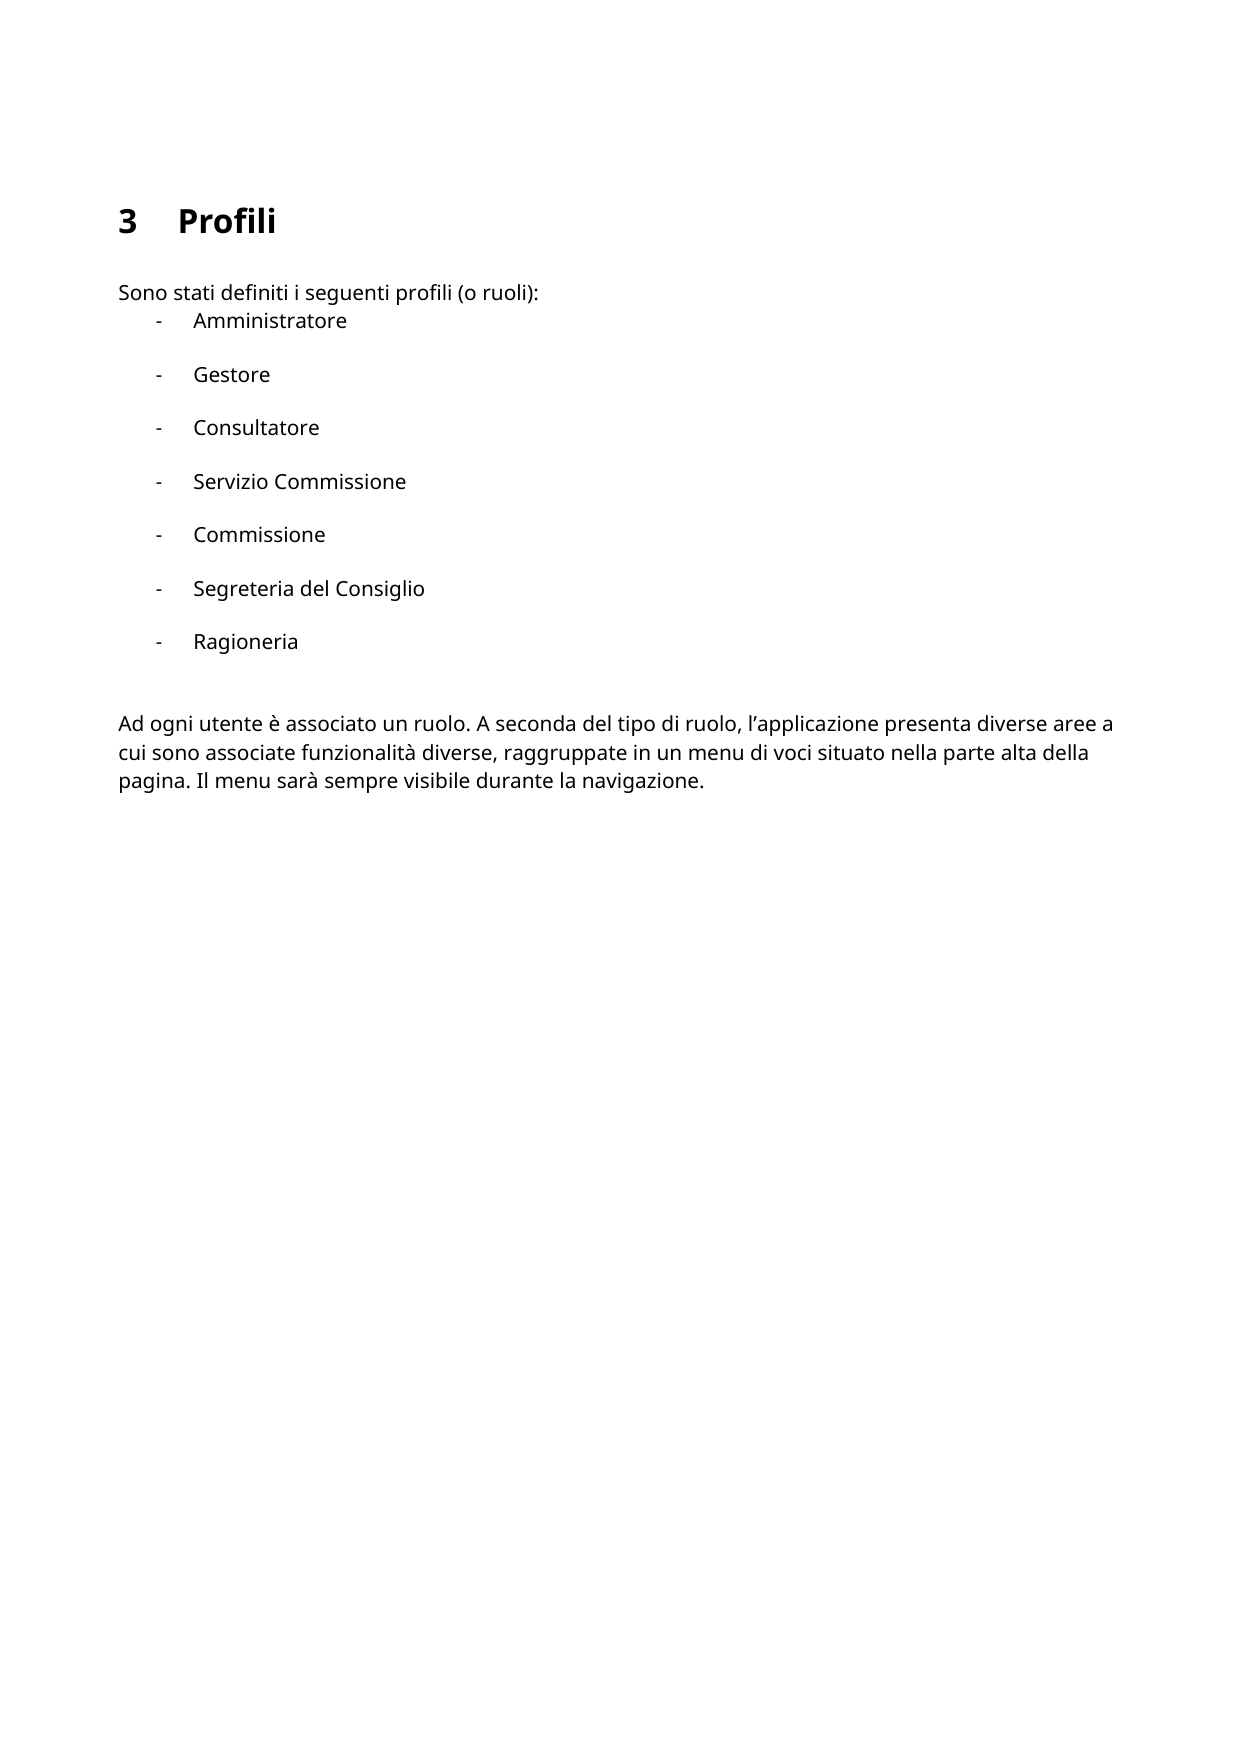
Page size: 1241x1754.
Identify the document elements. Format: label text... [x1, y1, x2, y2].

list Gestore [156, 360, 1122, 388]
list Consultatore [156, 413, 1122, 442]
list Segreteria del Consiglio [156, 574, 1122, 602]
text Sono stati definiti i seguenti profili (o ruoli): [118, 278, 1122, 307]
list Commissione [156, 520, 1122, 549]
text Ad ogni utente è associato un ruolo. A seconda del tipo di ruolo, l’applicazione presenta diverse aree a cui sono associate funzionalità diverse, raggruppate in un menu di voci situato nella parte alta della pagina. Il menu sarà sempre visibile durante la navigazione. [118, 709, 1122, 794]
list Ragioneria [156, 627, 1122, 656]
list Amministratore [156, 307, 1122, 335]
list Profili [118, 198, 1122, 243]
list Servizio Commissione [156, 467, 1122, 495]
